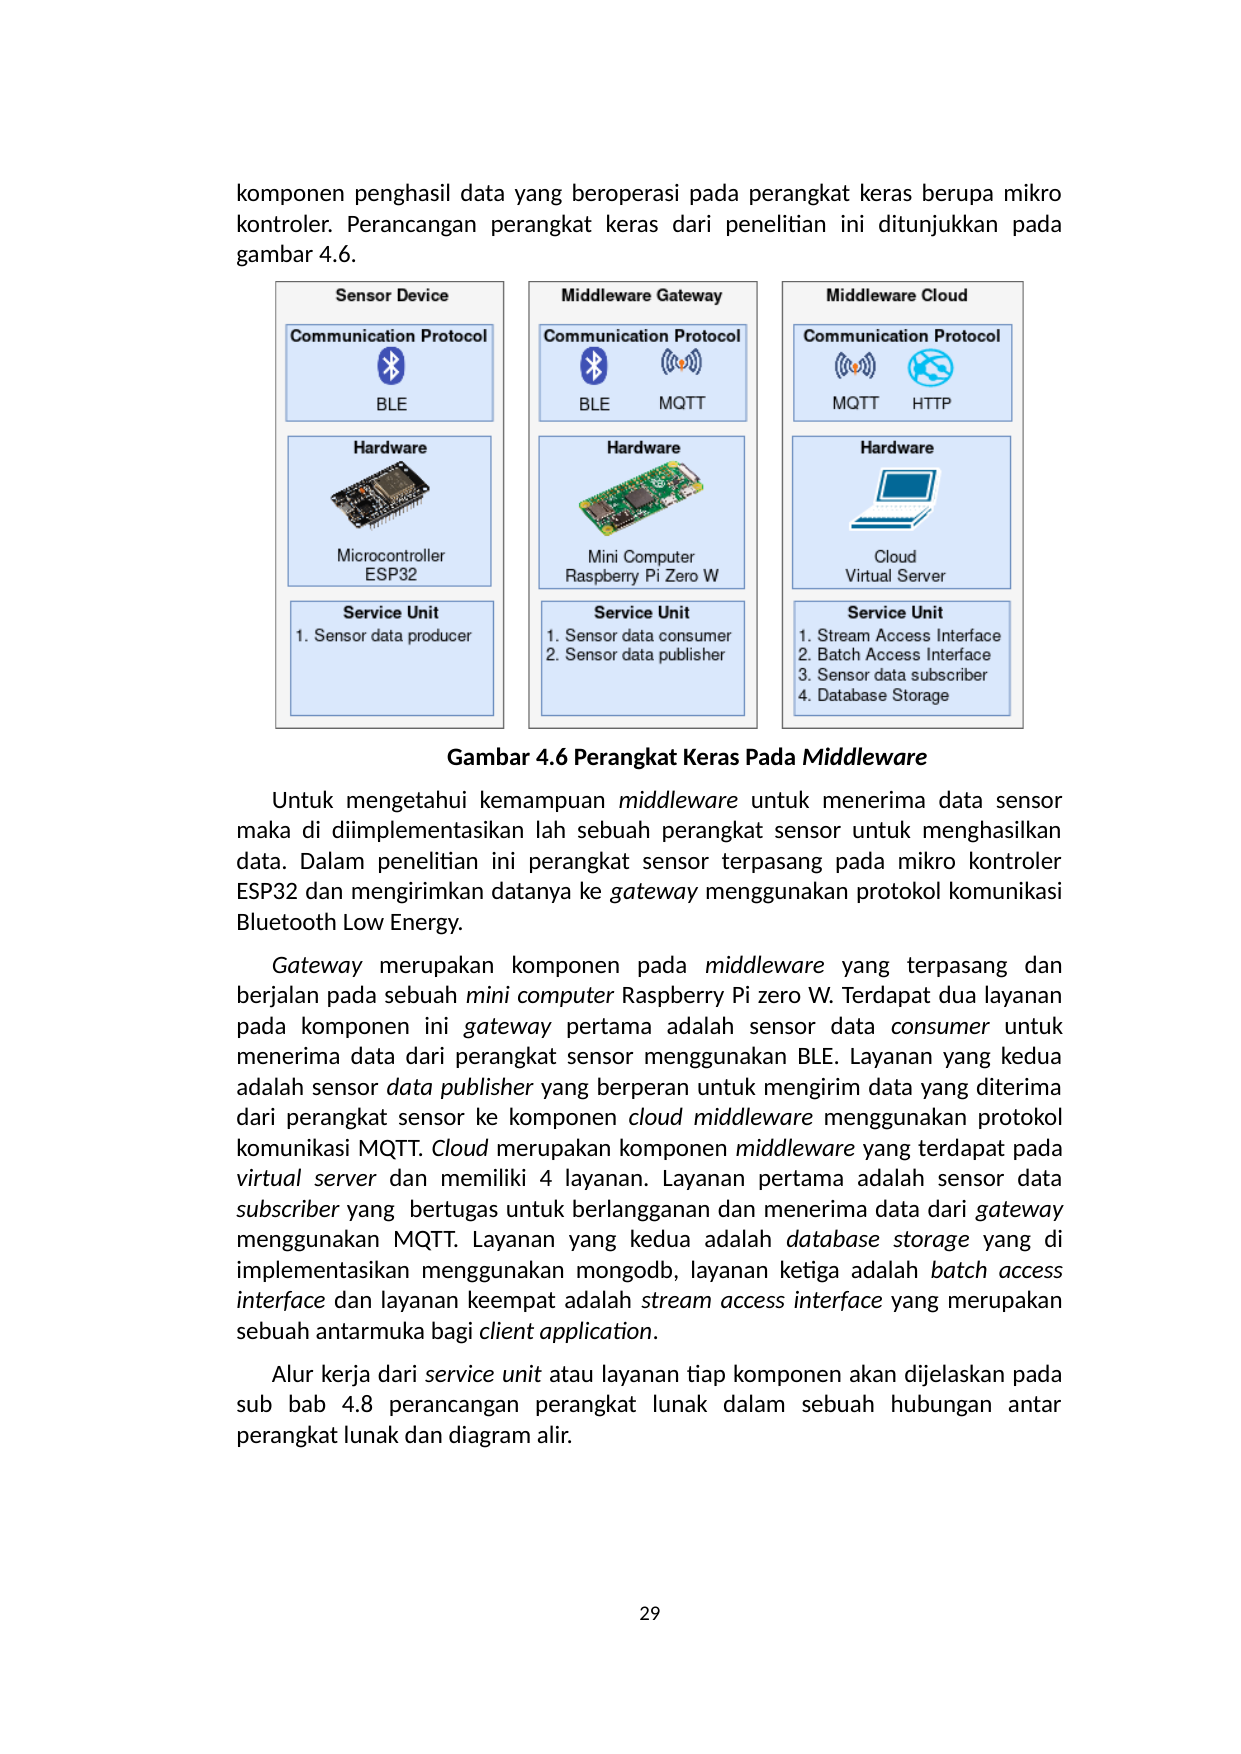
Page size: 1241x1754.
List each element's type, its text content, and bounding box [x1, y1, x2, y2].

text Alur kerja dari service unit atau layanan tiap komponen akan dijelaskan pada sub bab 4.8 perancangan perangkat lunak dalam sebuah hubungan antar perangkat lunak dan diagram alir. [236, 1358, 1063, 1450]
list Gambar ‎4.6 Perangkat Keras Pada Middleware [236, 281, 1063, 771]
picture [275, 281, 1024, 729]
text Gateway merupakan komponen pada middleware yang terpasang dan berjalan pada sebuah mini computer Raspberry Pi zero W. Terdapat dua layanan pada komponen ini gateway pertama adalah sensor data consumer untuk menerima data dari perangkat sensor menggunakan BLE. Layanan yang kedua adalah sensor data publisher yang berperan untuk mengirim data yang diterima dari perangkat sensor ke komponen cloud middleware menggunakan protokol komunikasi MQTT. Cloud merupakan komponen middleware yang terdapat pada virtual server dan memiliki 4 layanan. Layanan pertama adalah sensor data subscriber yang bertugas untuk berlangganan dan menerima data dari gateway menggunakan MQTT. Layanan yang kedua adalah database storage yang di implementasikan menggunakan mongodb, layanan ketiga adalah batch access interface dan layanan keempat adalah stream access interface yang merupakan sebuah antarmuka bagi client application. [236, 949, 1063, 1346]
text Untuk mengetahui kemampuan middleware untuk menerima data sensor maka di diimplementasikan lah sebuah perangkat sensor untuk menghasilkan data. Dalam penelitian ini perangkat sensor terpasang pada mikro kontroler ESP32 dan mengirimkan datanya ke gateway menggunakan protokol komunikasi Bluetooth Low Energy. [236, 784, 1063, 936]
text komponen penghasil data yang beroperasi pada perangkat keras berupa mikro kontroler. Perancangan perangkat keras dari penelitian ini ditunjukkan pada gambar 4.6. [236, 177, 1063, 269]
